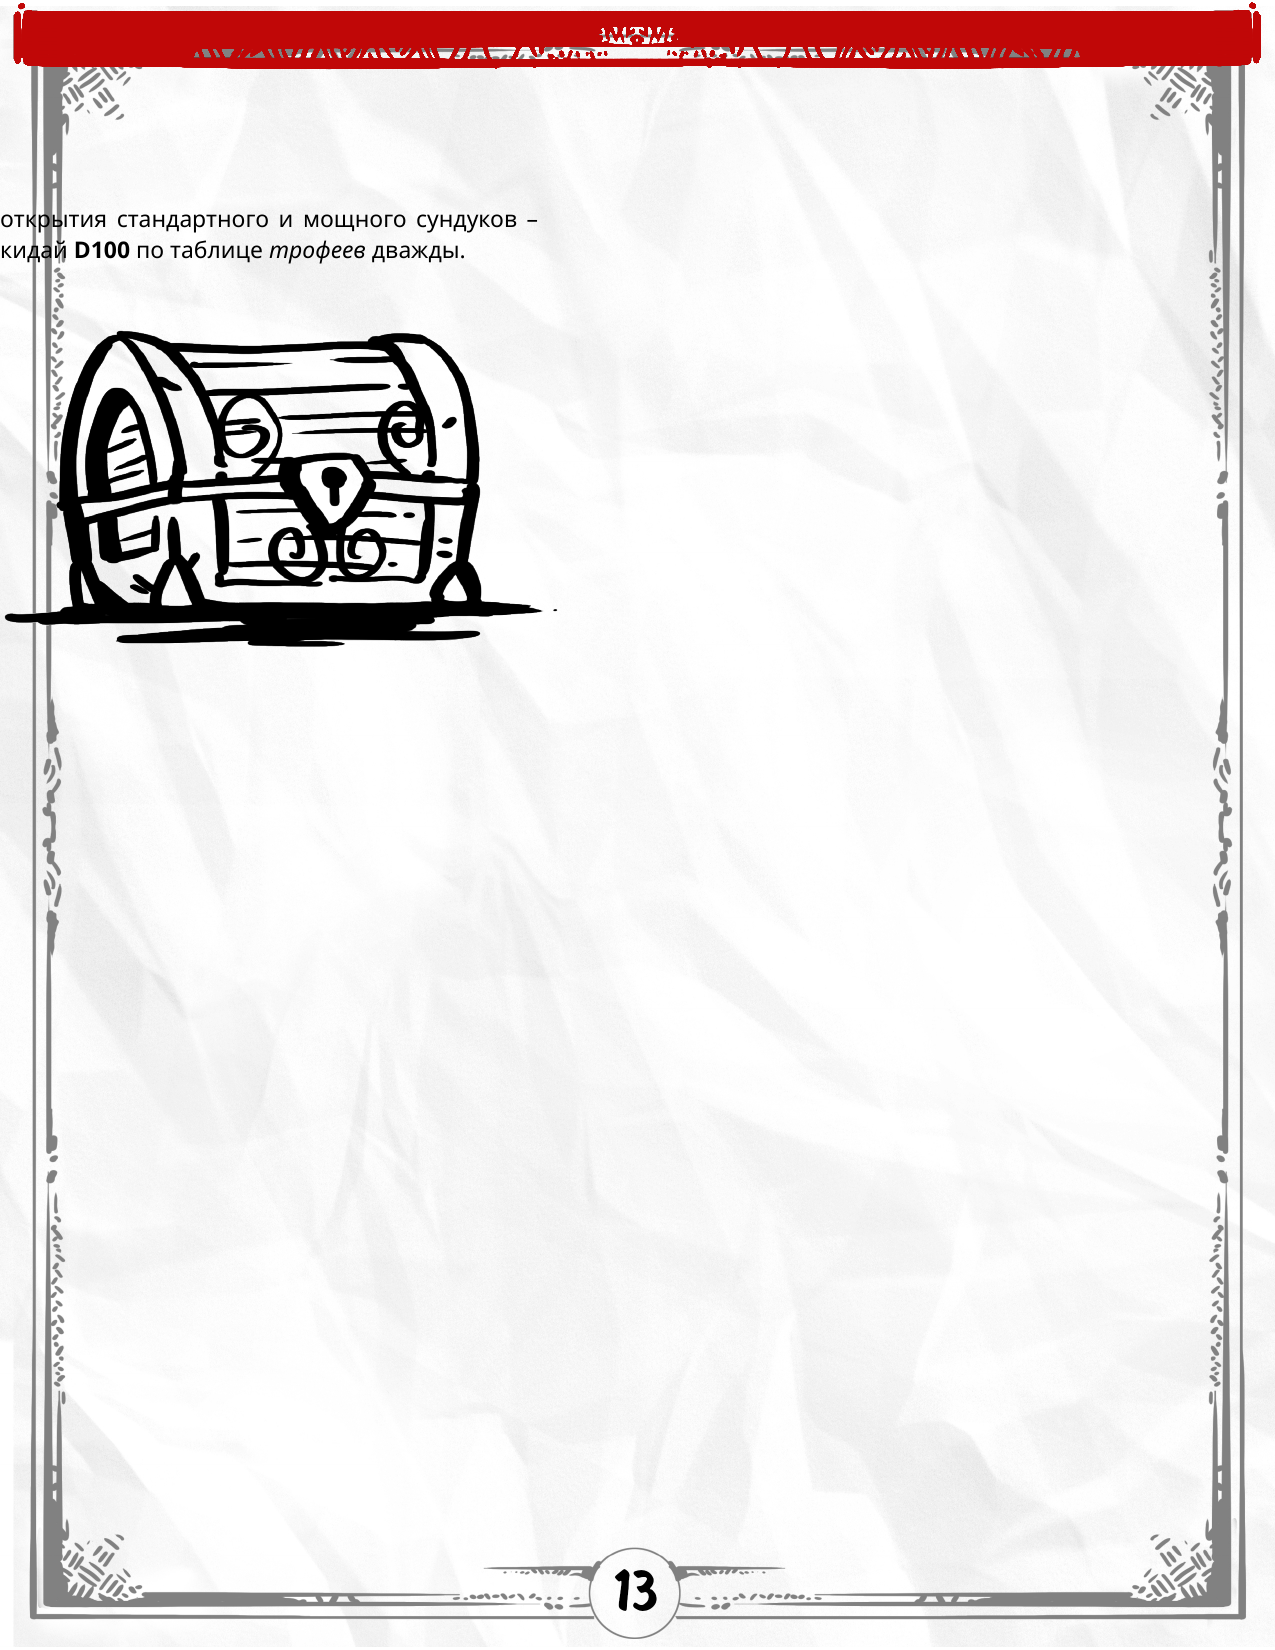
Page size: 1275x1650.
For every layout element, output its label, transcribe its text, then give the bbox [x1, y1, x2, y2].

text открытия стандартного и мощного сундуков – кидай D100 по таблице трофеев дважды. [0, 203, 538, 266]
picture [0, 0, 1275, 1647]
